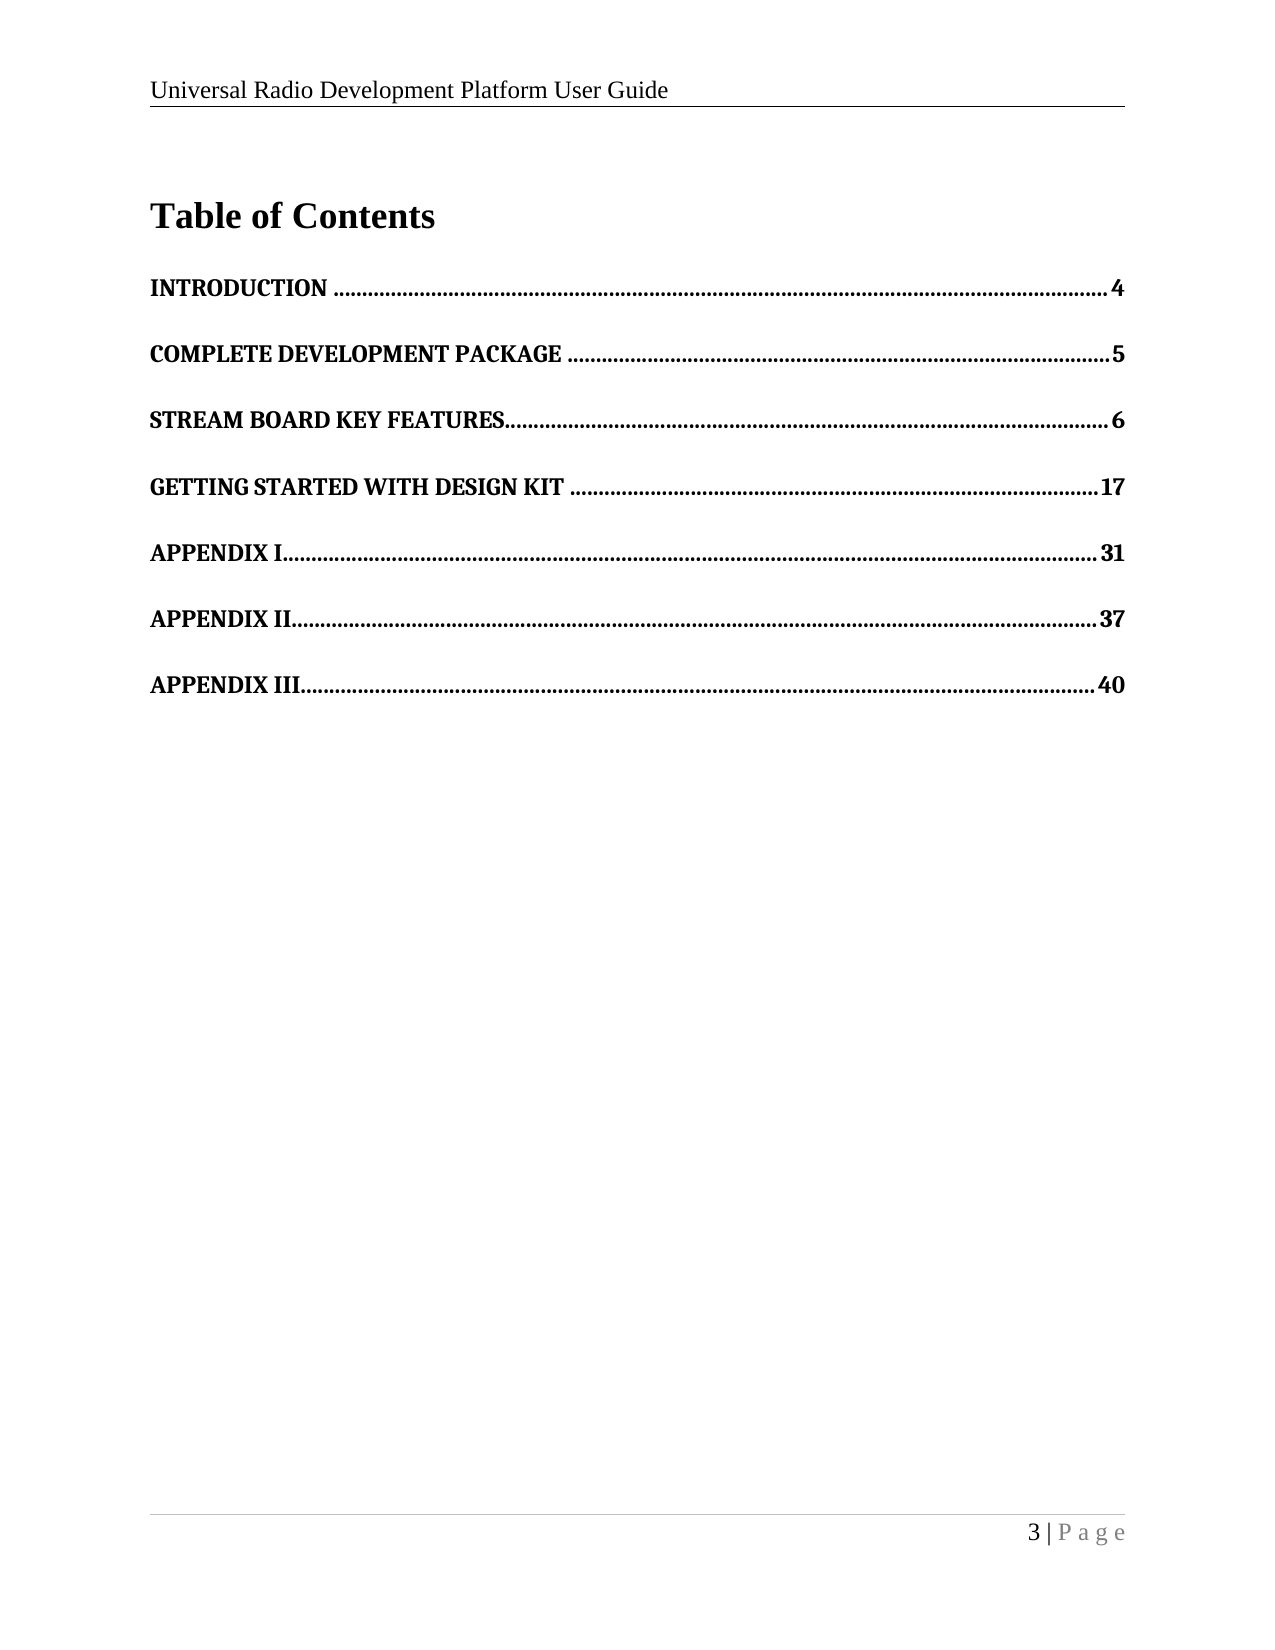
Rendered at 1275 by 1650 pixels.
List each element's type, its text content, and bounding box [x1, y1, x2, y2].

text Introduction 4 [150, 274, 1125, 302]
text Getting Started with Design Kit 17 [150, 472, 1125, 501]
text Stream Board Key Features 6 [150, 406, 1125, 435]
text Appendix I 31 [150, 539, 1125, 567]
text Table of Contents [150, 193, 1125, 236]
text Complete Development Package 5 [150, 340, 1125, 369]
text Appendix III 40 [150, 671, 1125, 700]
text Appendix II 37 [150, 605, 1125, 634]
